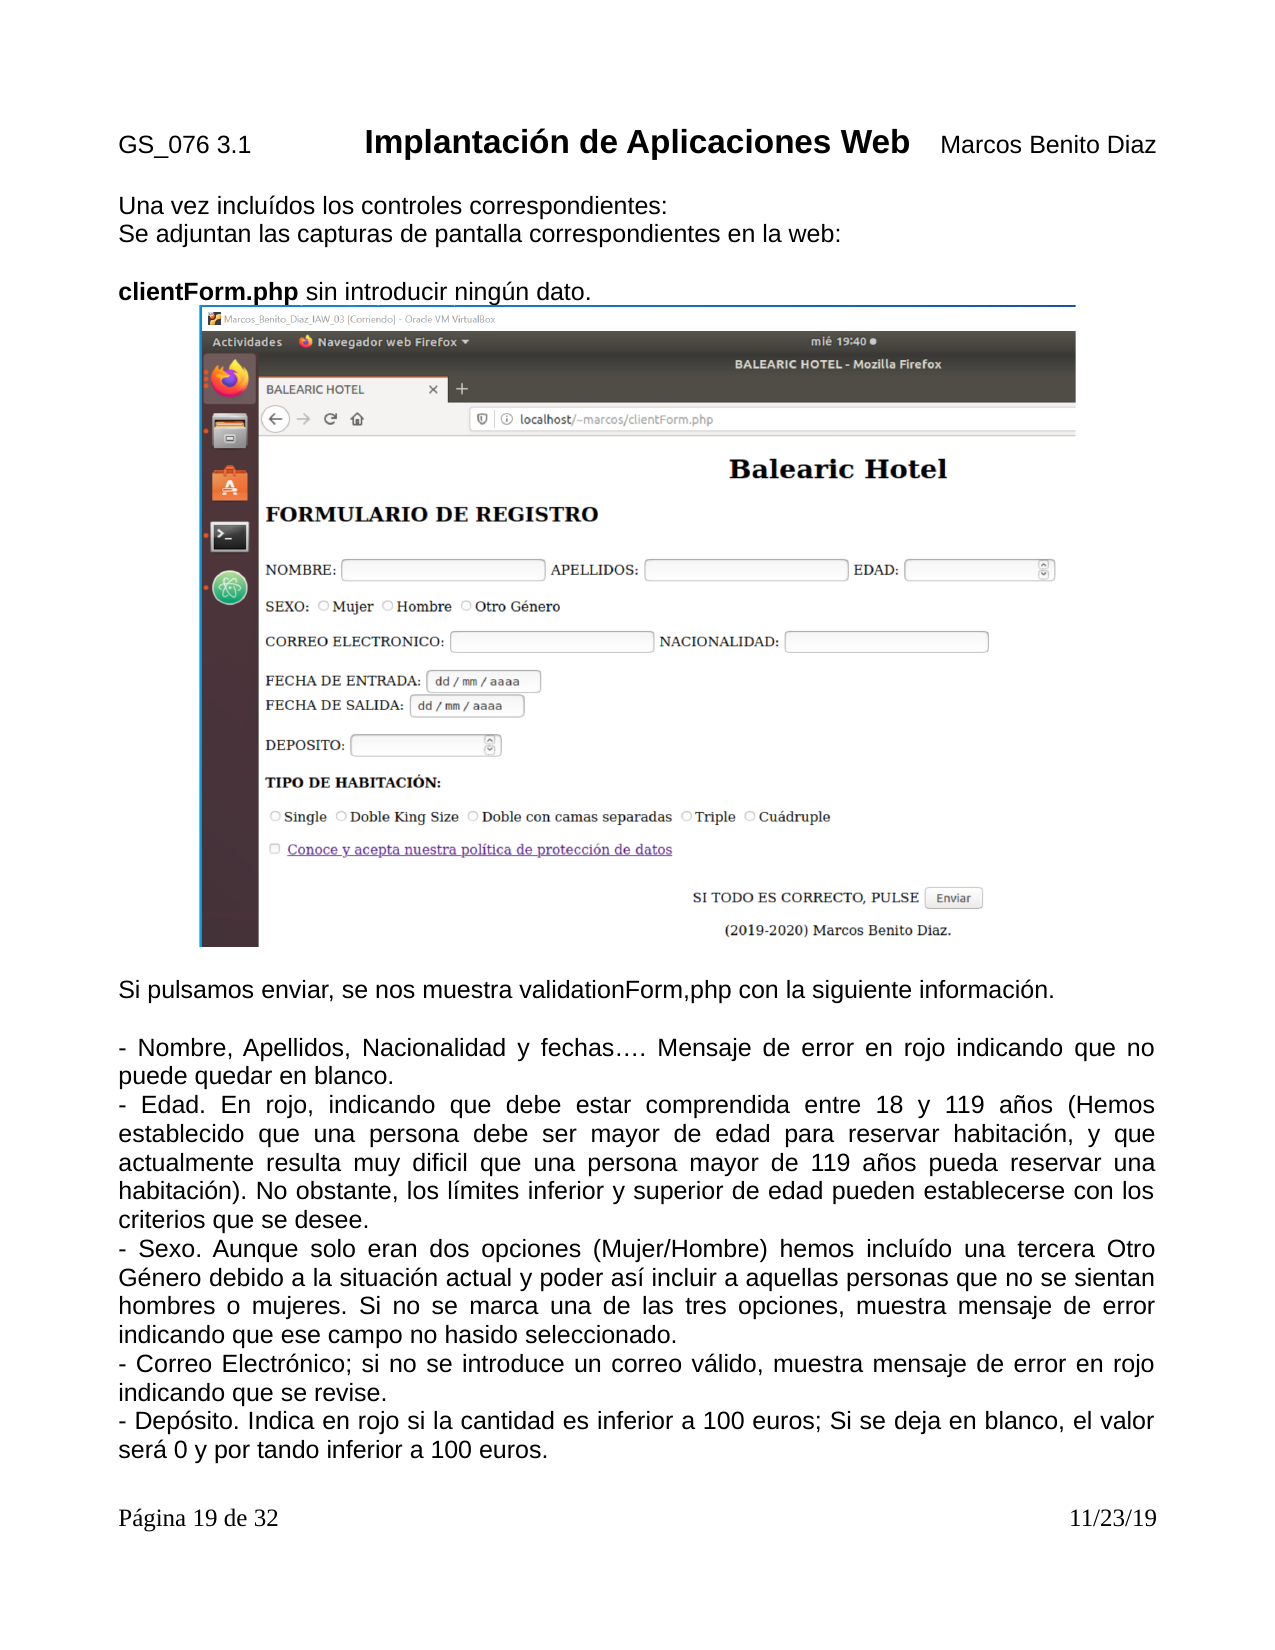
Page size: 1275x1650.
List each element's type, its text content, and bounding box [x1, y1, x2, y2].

text - Edad. En rojo, indicando que debe estar comprendida entre 18 y 119 años (Hemos establecido que una persona debe ser mayor de edad para reservar habitación, y que actualmente resulta muy dificil que una persona mayor de 119 años pueda reservar una habitación). No obstante, los límites inferior y superior de edad pueden establecerse con los criterios que se desee. [118, 1090, 1157, 1234]
text - Correo Electrónico; si no se introduce un correo válido, muestra mensaje de error en rojo indicando que se revise. [118, 1349, 1157, 1406]
text - Depósito. Indica en rojo si la cantidad es inferior a 100 euros; Si se deja en blanco, el valor será 0 y por tando inferior a 100 euros. [118, 1406, 1157, 1464]
text clientForm.php sin introducir ningún dato. [118, 277, 1157, 306]
text Una vez incluídos los controles correspondientes: [118, 191, 1157, 219]
text - Nombre, Apellidos, Nacionalidad y fechas…. Mensaje de error en rojo indicando que no puede quedar en blanco. [118, 1032, 1157, 1090]
text Se adjuntan las capturas de pantalla correspondientes en la web: [118, 219, 1157, 248]
text Si pulsamos enviar, se nos muestra validationForm,php con la siguiente información. [118, 975, 1157, 1004]
picture [199, 305, 1076, 947]
text - Sexo. Aunque solo eran dos opciones (Mujer/Hombre) hemos incluído una tercera Otro Género debido a la situación actual y poder así incluir a aquellas personas que no se sientan hombres o mujeres. Si no se marca una de las tres opciones, muestra mensaje de error indicando que ese campo no hasido seleccionado. [118, 1234, 1157, 1349]
